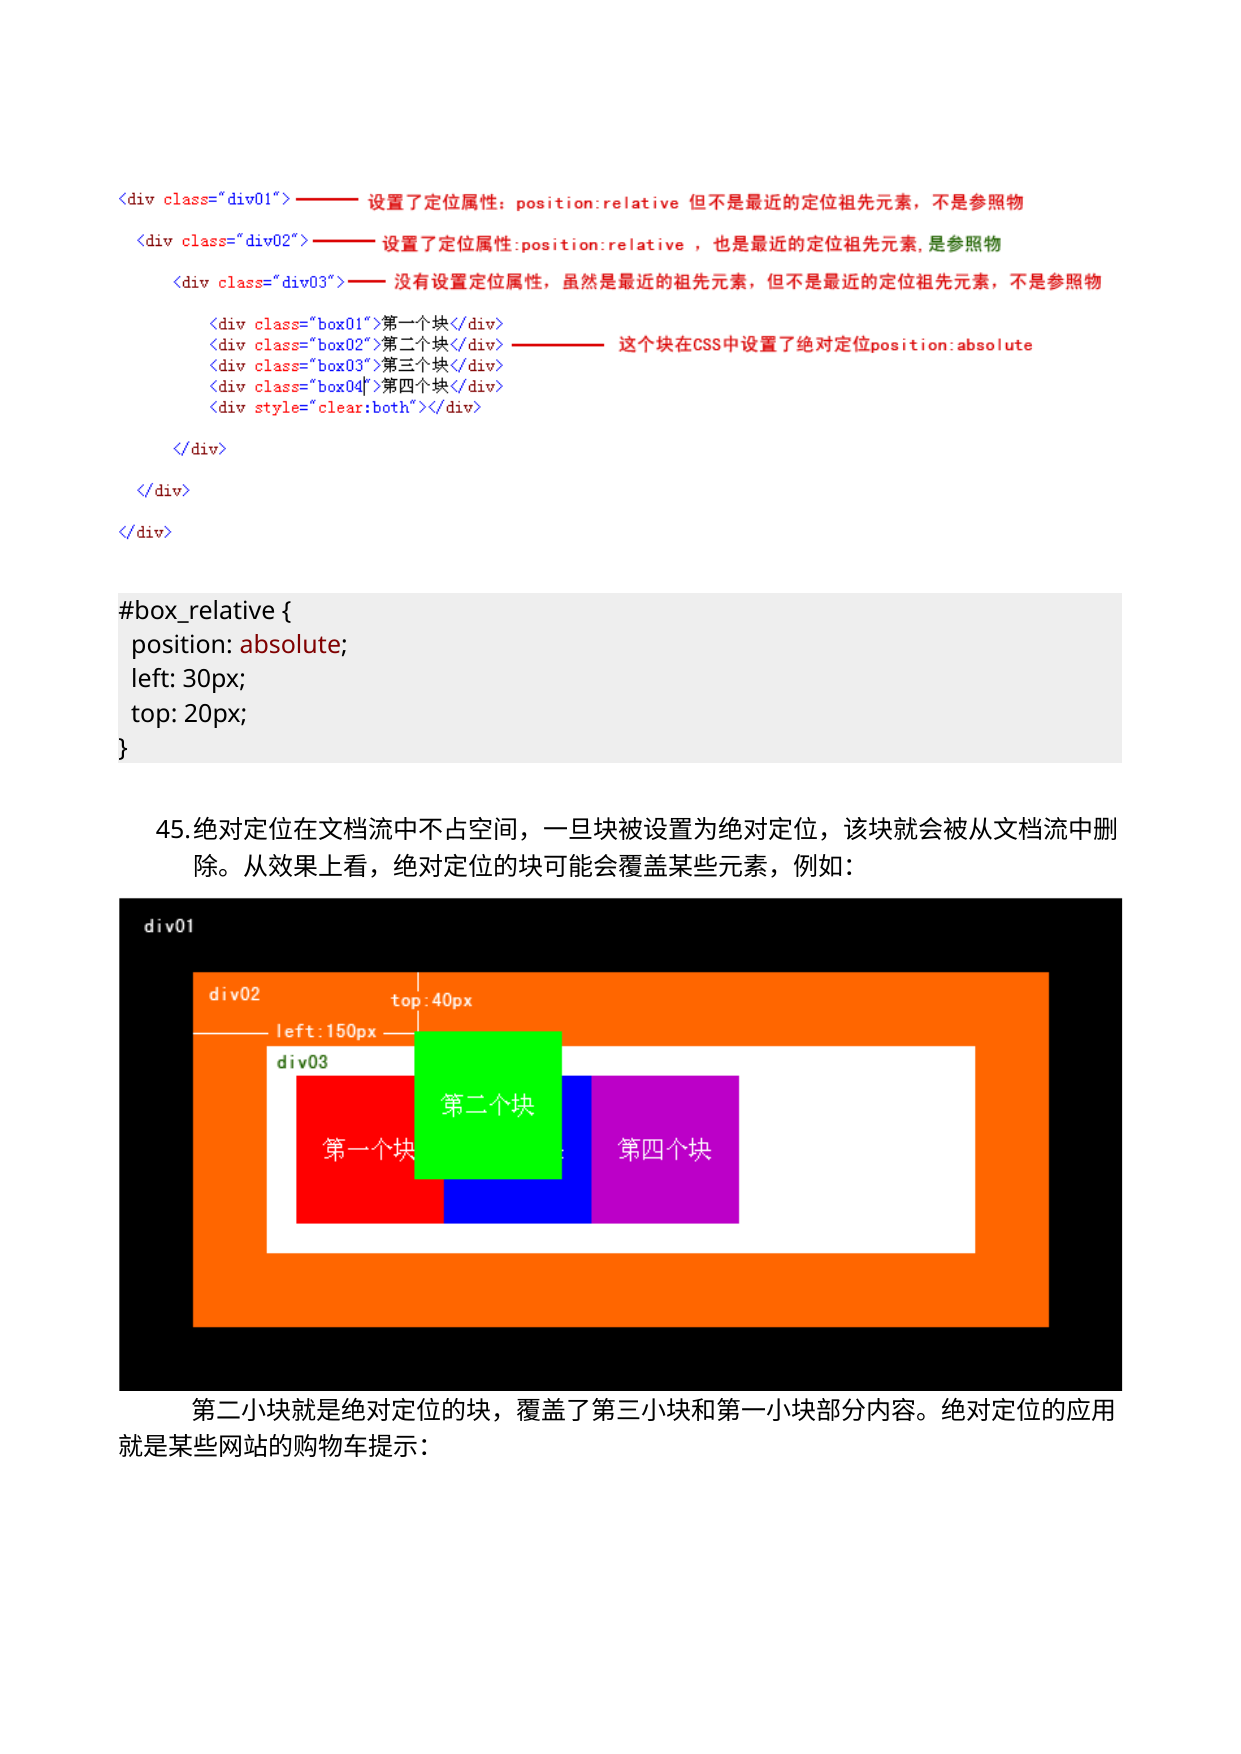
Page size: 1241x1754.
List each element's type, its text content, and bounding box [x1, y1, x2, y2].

table_header #box_relative { position: absolute; left: 30px; top: 20px; } [118, 593, 1122, 763]
list 绝对定位在文档流中不占空间，一旦块被设置为绝对定位，该块就会被从文档流中删除。从效果上看，绝对定位的块可能会覆盖某些元素，例如： [156, 810, 1122, 882]
text 第二小块就是绝对定位的块，覆盖了第三小块和第一小块部分内容。绝对定位的应用就是某些网站的购物车提示： [118, 1391, 1122, 1463]
picture [118, 895, 1123, 1391]
picture [118, 176, 1123, 547]
